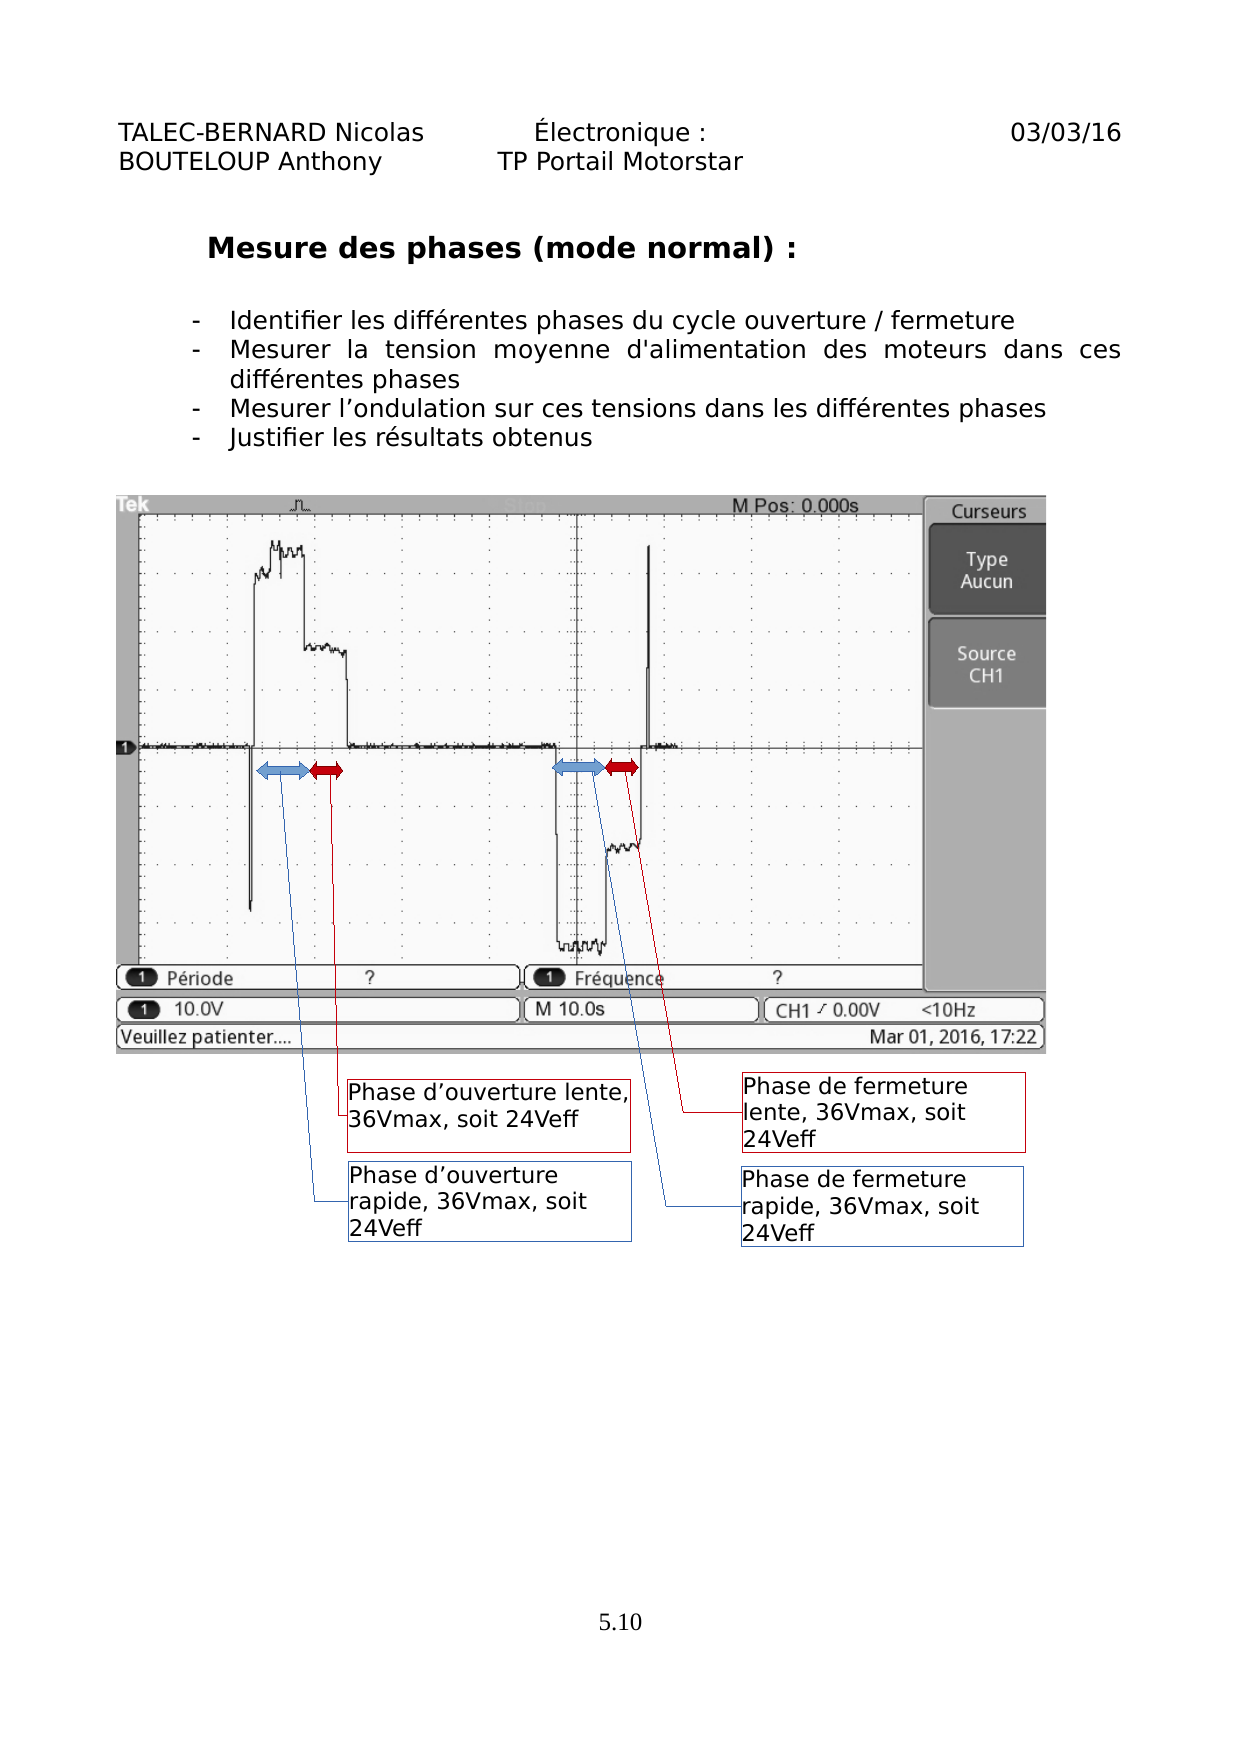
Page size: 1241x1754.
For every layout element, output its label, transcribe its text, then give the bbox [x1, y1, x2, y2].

list Justifier les résultats obtenus [192, 423, 1122, 452]
list Mesurer l’ondulation sur ces tensions dans les différentes phases [192, 394, 1122, 423]
picture [116, 495, 1047, 1054]
list Mesurer la tension moyenne d'alimentation des moteurs dans ces différentes phases [192, 336, 1122, 394]
list Identifier les différentes phases du cycle ouverture / fermeture [192, 307, 1122, 336]
subtitle Mesure des phases (mode normal) : [177, 231, 1122, 265]
